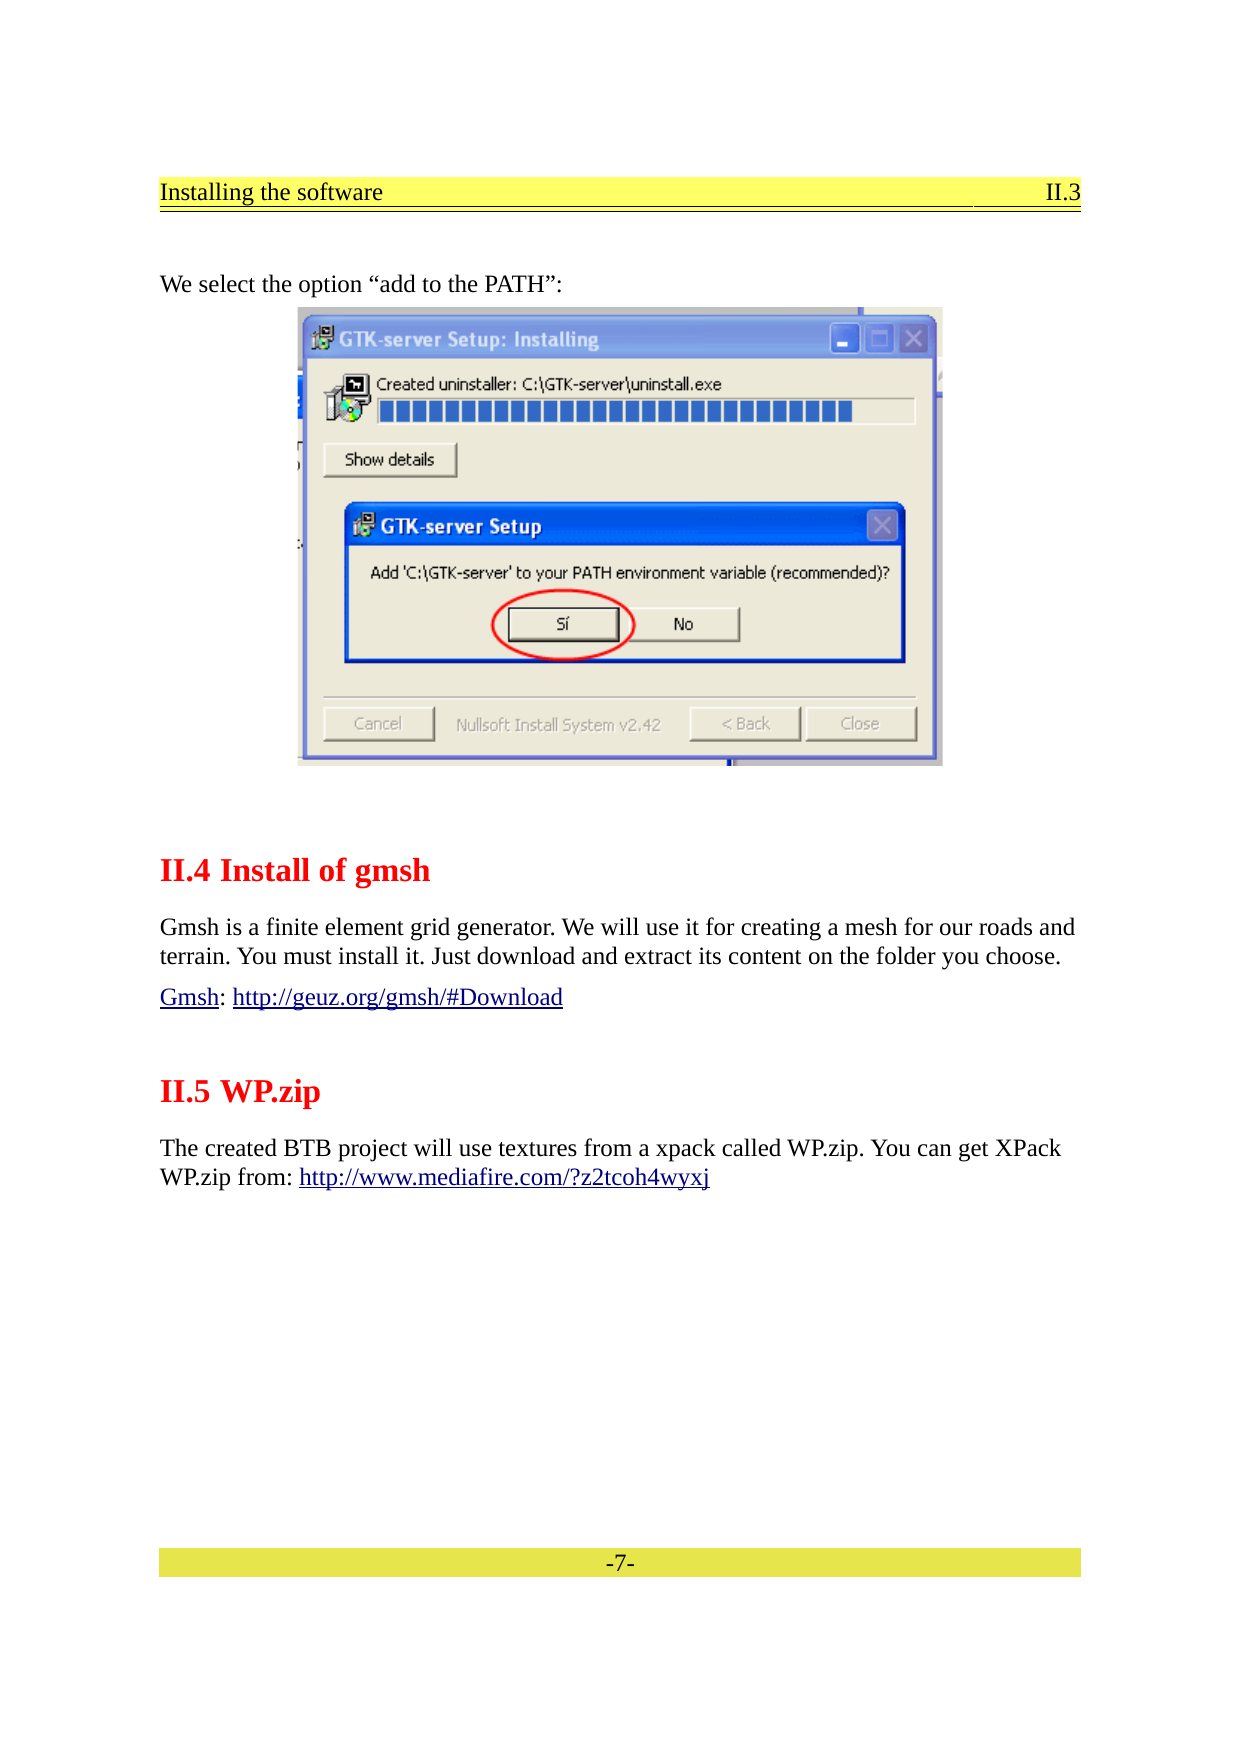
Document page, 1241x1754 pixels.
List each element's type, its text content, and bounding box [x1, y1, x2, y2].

text The created BTB project will use textures from a xpack called WP.zip. You can get XPack WP.zip from: http://www.mediafire.com/?z2tcoh4wyxj [159, 1133, 1081, 1219]
subtitle WP.zip [159, 1071, 1081, 1109]
picture [297, 307, 943, 766]
text Gmsh is a finite element grid generator. We will use it for creating a mesh for our roads and terrain. You must install it. Just download and extract its content on the folder you choose. [159, 912, 1081, 970]
text We select the option “add to the PATH”: [159, 269, 1081, 298]
subtitle Install of gmsh [159, 851, 1081, 889]
text Gmsh: http://geuz.org/gmsh/#Download [159, 982, 1081, 1011]
